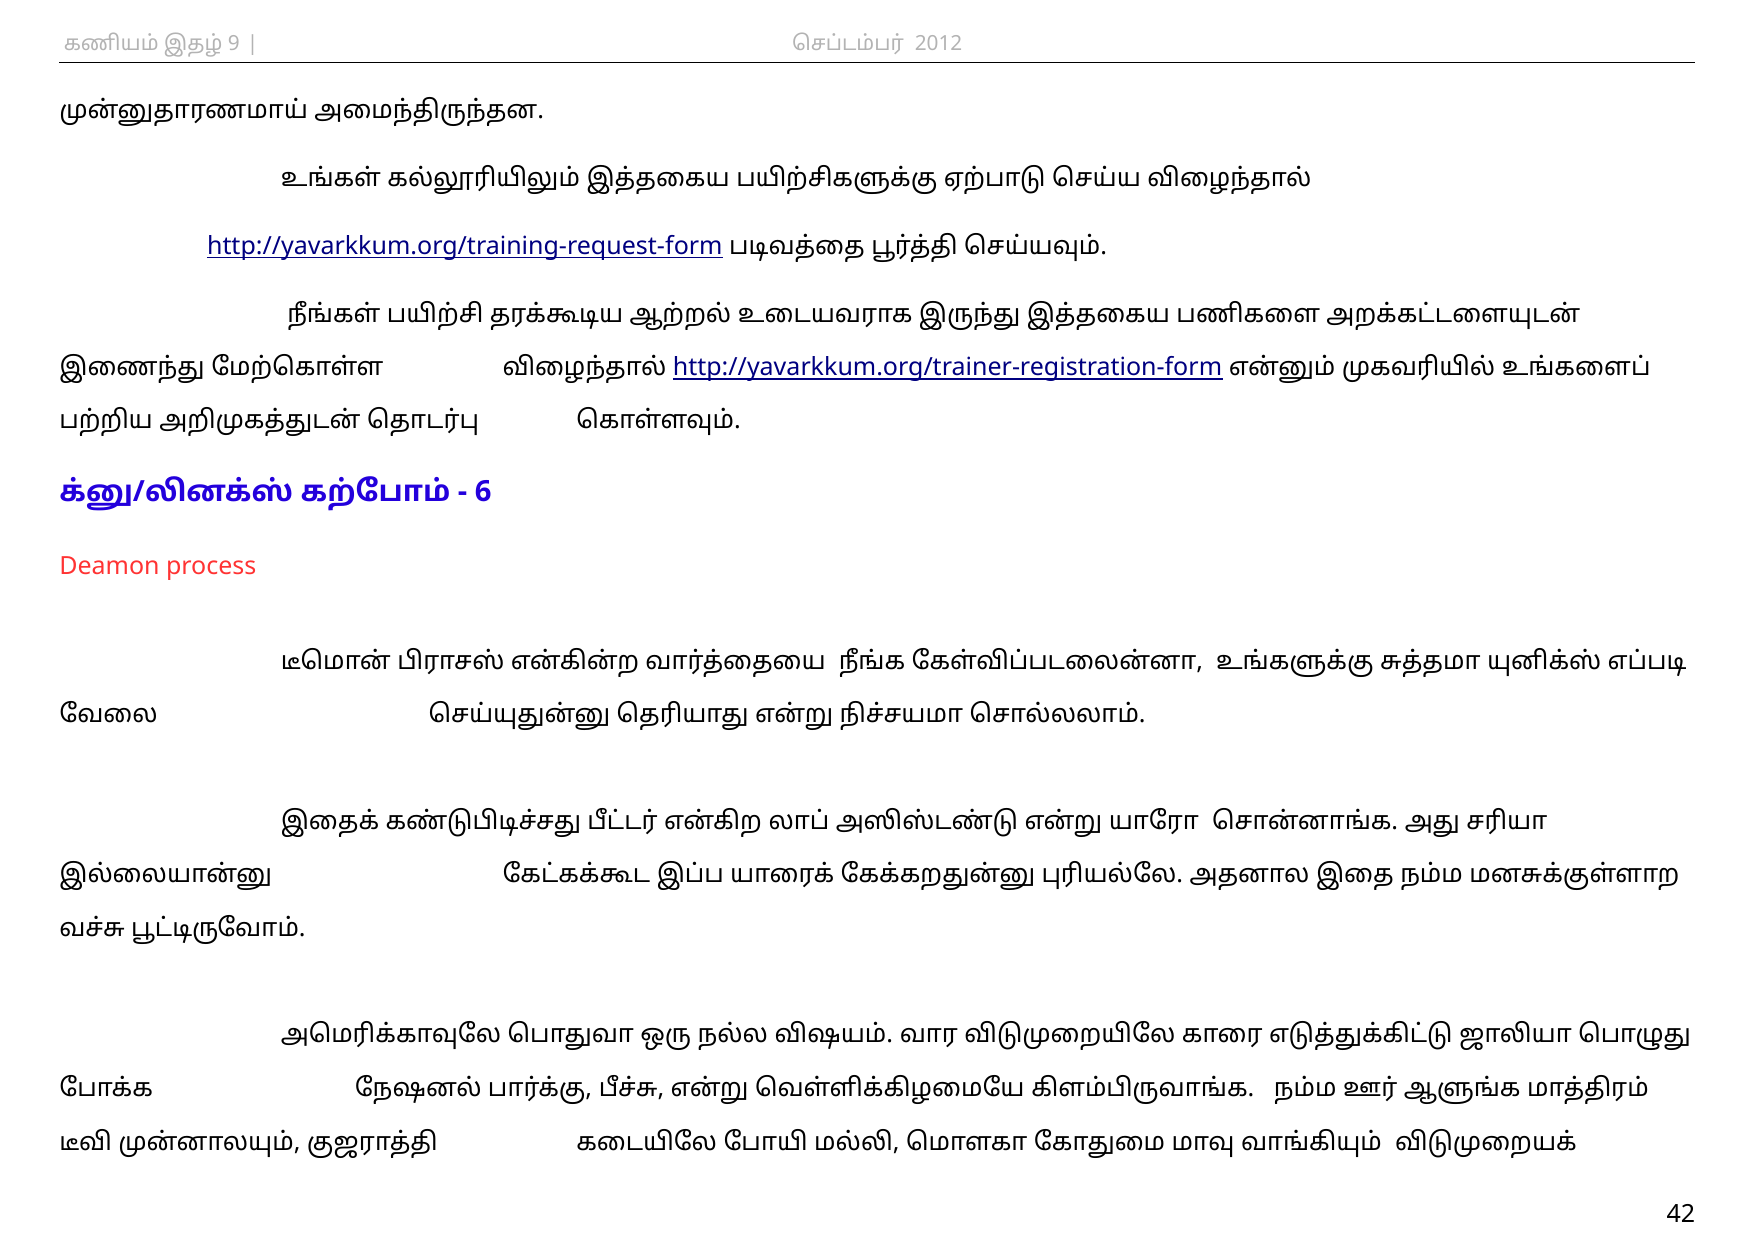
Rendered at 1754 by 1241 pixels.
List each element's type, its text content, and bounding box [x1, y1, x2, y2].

text க்னு/லினக்ஸ் கற்போம் - 6 [59, 470, 1695, 513]
text முன்னுதாரணமாய் அமைந்திருந்தன. [59, 92, 1695, 129]
text டீமொன் பிராசஸ் என்கின்ற வார்த்தையை நீங்க கேள்விப்படலைன்னா, உங்களுக்கு சுத்தமா யுனிக்ஸ் எப்படி வேலை செய்யுதுன்னு தெரியாது என்று நிச்சயமா சொல்லலாம். [59, 643, 1695, 733]
text நீங்கள் பயிற்சி தரக்கூடிய ஆற்றல் உடையவராக இருந்து இத்தகைய பணிகளை அறக்கட்டளையுடன் இணைந்து மேற்கொள்ள விழைந்தால் http://yavarkkum.org/trainer-registration-form என்னும் முகவரியில் உங்களைப் பற்றிய அறிமுகத்துடன் தொடர்பு கொள்ளவும். [59, 296, 1695, 439]
text அமெரிக்காவுலே பொதுவா ஒரு நல்ல விஷயம். வார விடுமுறையிலே காரை எடுத்துக்கிட்டு ஜாலியா பொழுது போக்க நேஷனல் பார்க்கு, பீச்சு, என்று வெள்ளிக்கிழமையே கிளம்பிருவாங்க. நம்ம ஊர் ஆளுங்க மாத்திரம் டீவி முன்னாலயும், குஜராத்தி கடையிலே போயி மல்லி, மொளகா கோதுமை மாவு வாங்கியும் விடுமுறையக் [59, 1016, 1695, 1160]
text இதைக் கண்டுபிடிச்சது பீட்டர் என்கிற லாப் அஸிஸ்டண்டு என்று யாரோ சொன்னாங்க. அது சரியா இல்லையான்னு கேட்கக்கூட இப்ப யாரைக் கேக்கறதுன்னு புரியல்லே. அதனால இதை நம்ம மனசுக்குள்ளாற வச்சு பூட்டிருவோம். [59, 802, 1695, 947]
text உங்கள் கல்லூரியிலும் இத்தகைய பயிற்சிகளுக்கு ஏற்பாடு செய்ய விழைந்தால் [59, 160, 1695, 197]
text http://yavarkkum.org/training-request-form படிவத்தை பூர்த்தி செய்யவும். [59, 228, 1695, 265]
text Deamon process [59, 547, 1695, 582]
